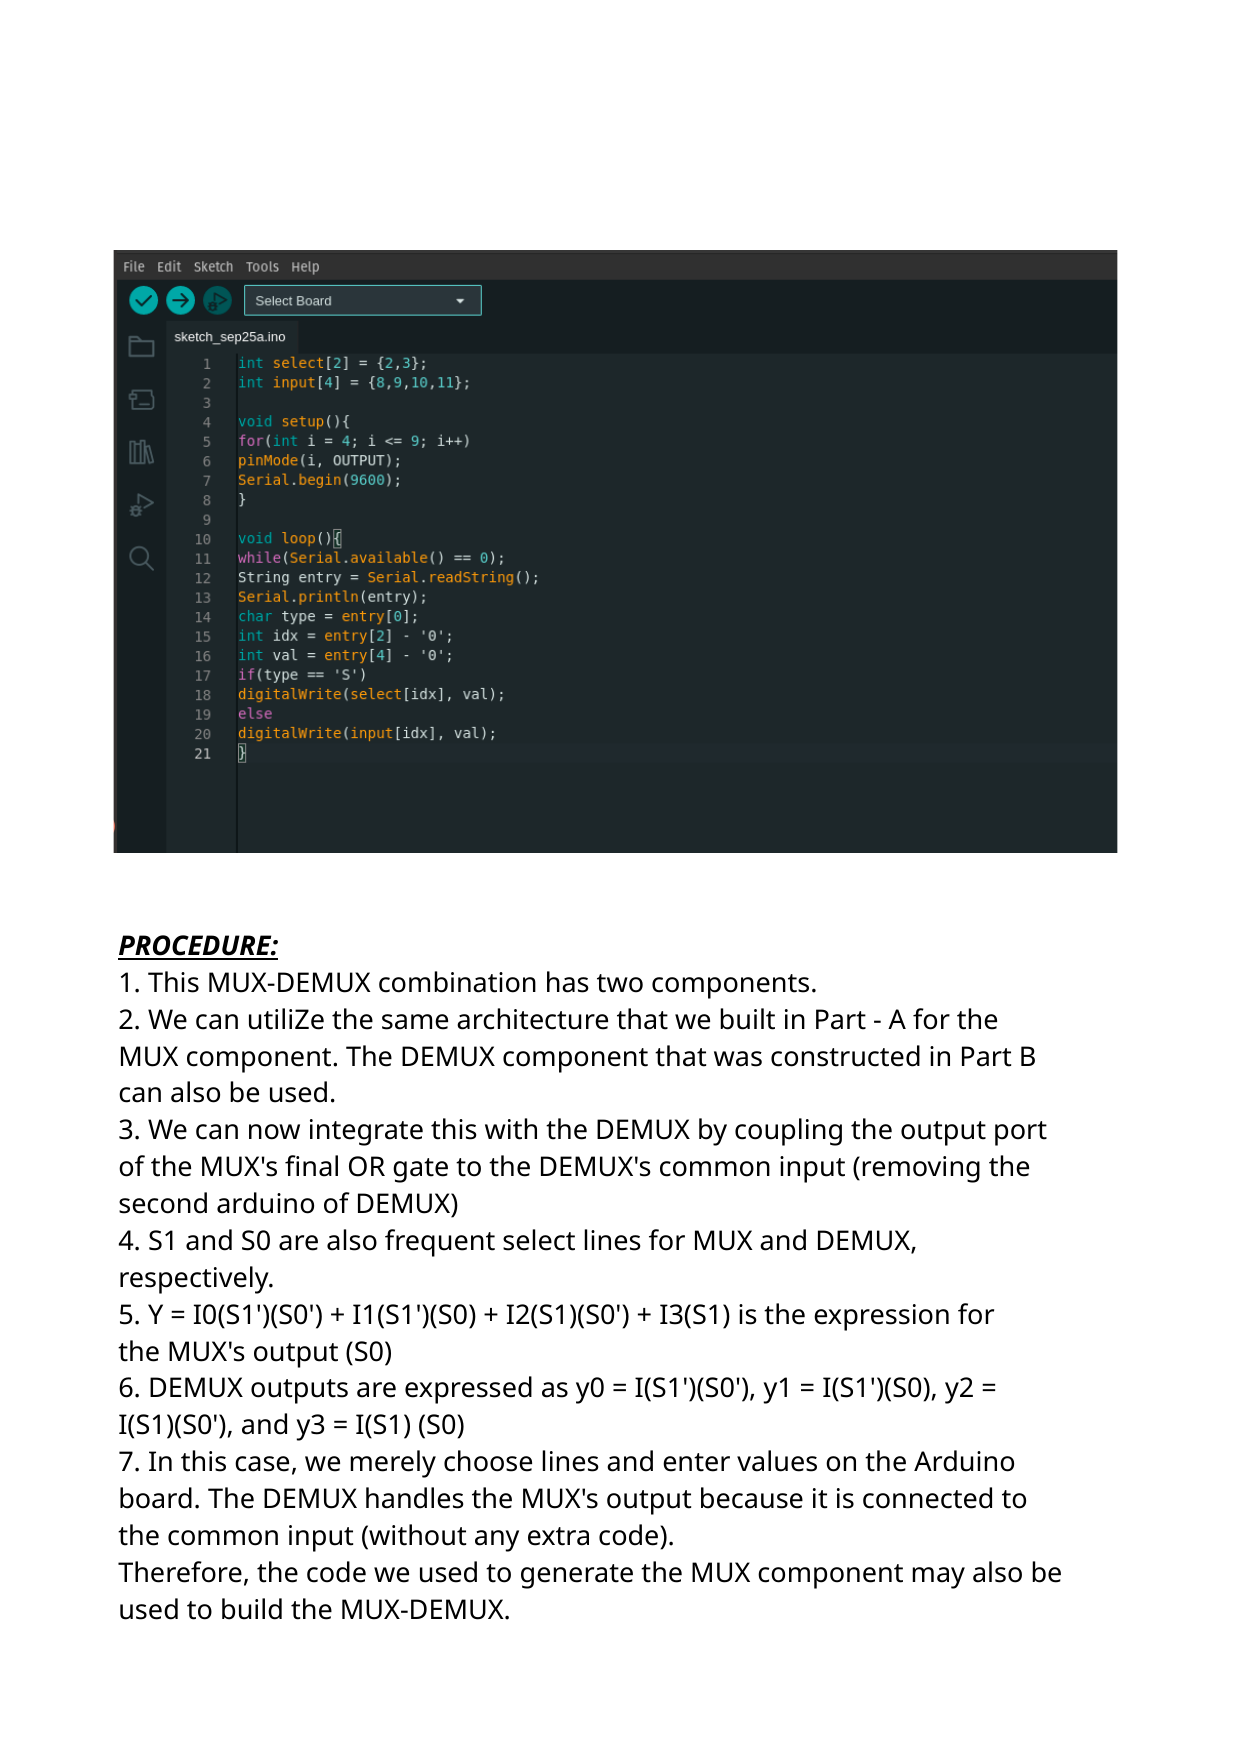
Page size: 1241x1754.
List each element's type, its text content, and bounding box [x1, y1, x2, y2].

text MUX component. The DEMUX component that was constructed in Part B [118, 1037, 1122, 1074]
picture [113, 250, 1118, 853]
text the common input (without any extra code). [118, 1516, 1122, 1553]
text 7. In this case, we merely choose lines and enter values on the Arduino [118, 1443, 1122, 1479]
text respectively. [118, 1258, 1122, 1295]
text I(S1)(S0'), and y3 = I(S1) (S0) [118, 1406, 1122, 1443]
text 4. S1 and S0 are also frequent select lines for MUX and DEMUX, [118, 1221, 1122, 1258]
text 3. We can now integrate this with the DEMUX by coupling the output port [118, 1111, 1122, 1148]
text board. The DEMUX handles the MUX's output because it is connected to [118, 1479, 1122, 1516]
text 5. Y = I0(S1')(S0') + I1(S1')(S0) + I2(S1)(S0') + I3(S1) is the expression for [118, 1295, 1122, 1332]
text can also be used. [118, 1074, 1122, 1111]
text 1. This MUX-DEMUX combination has two components. [118, 963, 1122, 1000]
text second arduino of DEMUX) [118, 1184, 1122, 1221]
text used to build the MUX-DEMUX. [118, 1590, 1122, 1627]
text 6. DEMUX outputs are expressed as y0 = I(S1')(S0'), y1 = I(S1')(S0), y2 = [118, 1369, 1122, 1406]
text 2. We can utiliZe the same architecture that we built in Part - A for the [118, 1000, 1122, 1037]
text of the MUX's final OR gate to the DEMUX's common input (removing the [118, 1148, 1122, 1184]
text PROCEDURE: [118, 926, 1122, 963]
text the MUX's output (S0) [118, 1332, 1122, 1369]
text Therefore, the code we used to generate the MUX component may also be [118, 1553, 1122, 1590]
